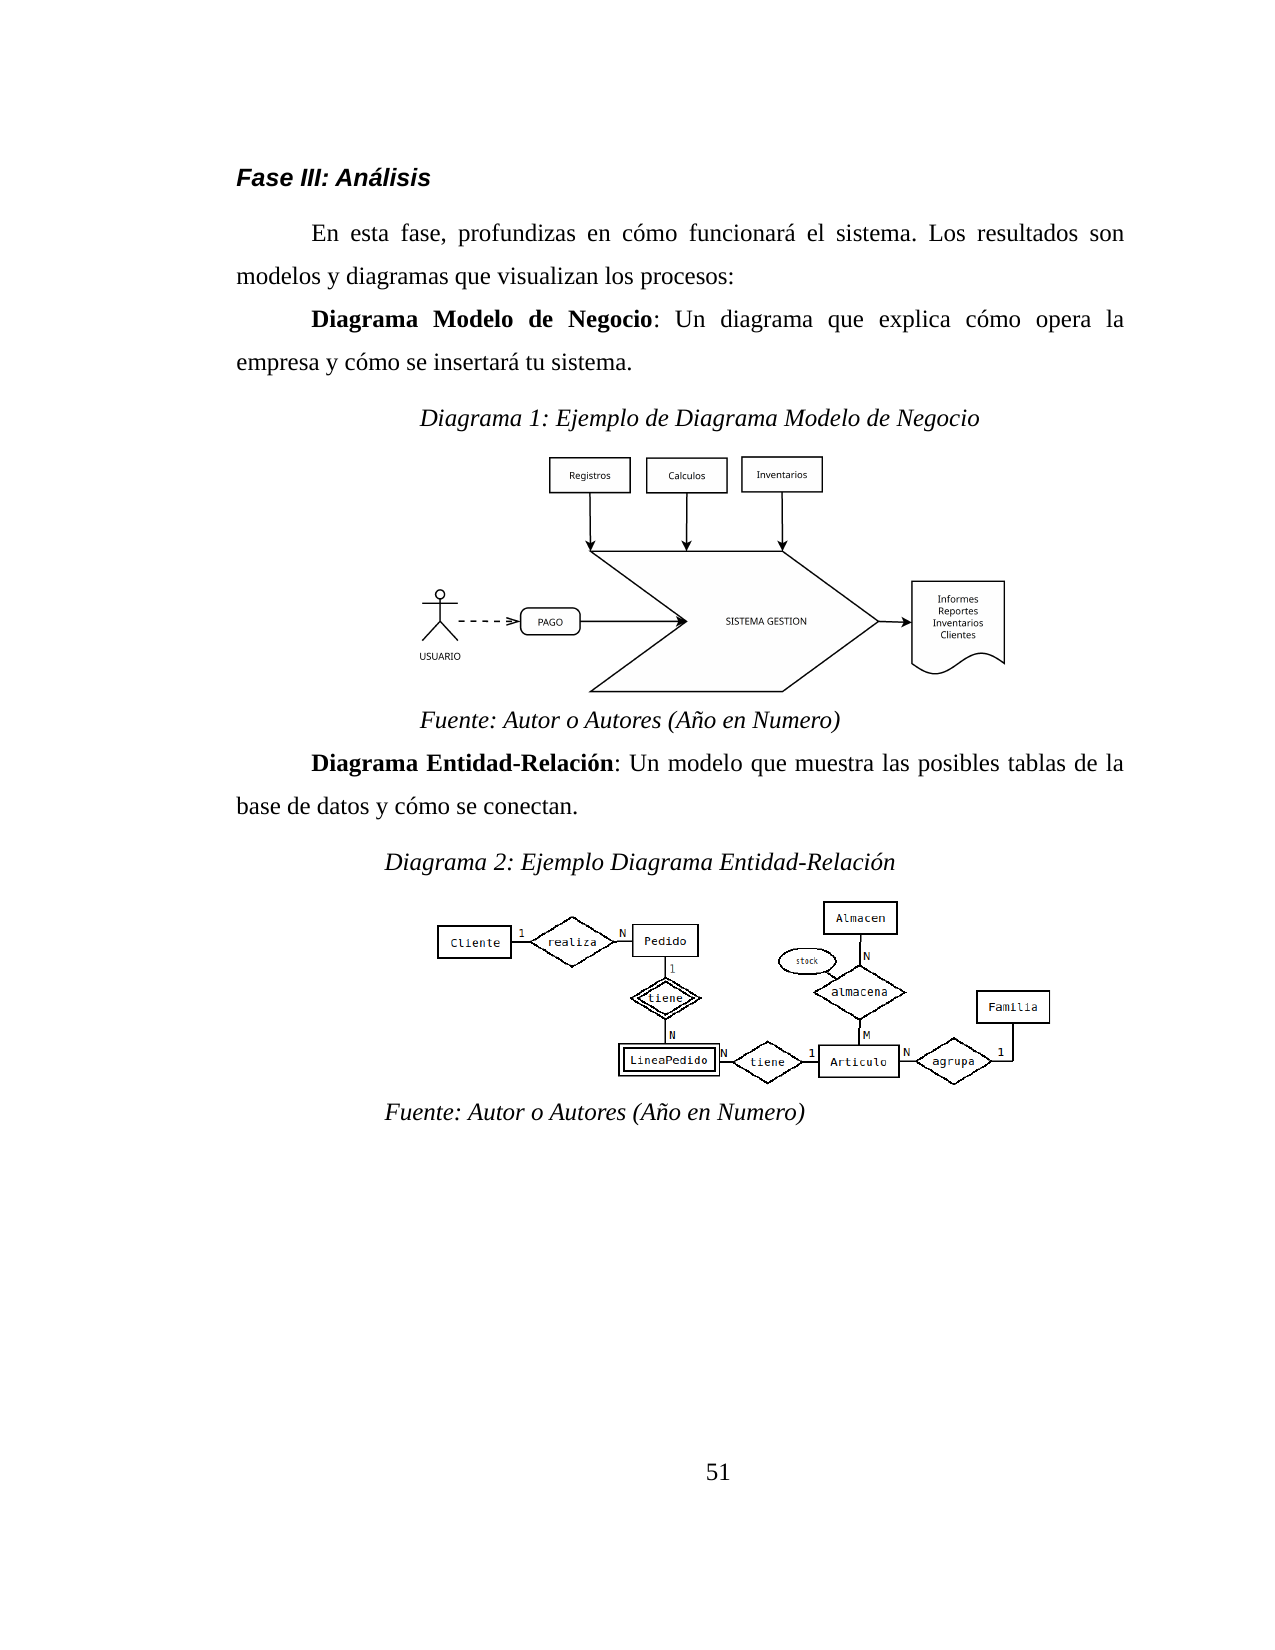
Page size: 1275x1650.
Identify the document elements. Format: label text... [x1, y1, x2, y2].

text Diagrama Modelo de Negocio: Un diagrama que explica cómo opera la empresa y cómo se insertará tu sistema. [236, 304, 1125, 376]
text Diagrama 1: Ejemplo de Diagrama Modelo de Negocio [369, 403, 1067, 432]
text Fuente: Autor o Autores (Año en Numero) [369, 705, 1067, 734]
text En esta fase, profundizas en cómo funcionará el sistema. Los resultados son modelos y diagramas que visualizan los procesos: [236, 218, 1125, 290]
text Diagrama 2: Ejemplo Diagrama Entidad-Relación [334, 847, 1102, 876]
picture [436, 900, 1050, 1085]
text Diagrama Entidad-Relación: Un modelo que muestra las posibles tablas de la base de datos y cómo se conectan. [236, 748, 1125, 820]
subtitle Fase III: Análisis [236, 162, 1125, 191]
text Fuente: Autor o Autores (Año en Numero) [334, 1097, 1102, 1126]
picture [419, 456, 1006, 693]
